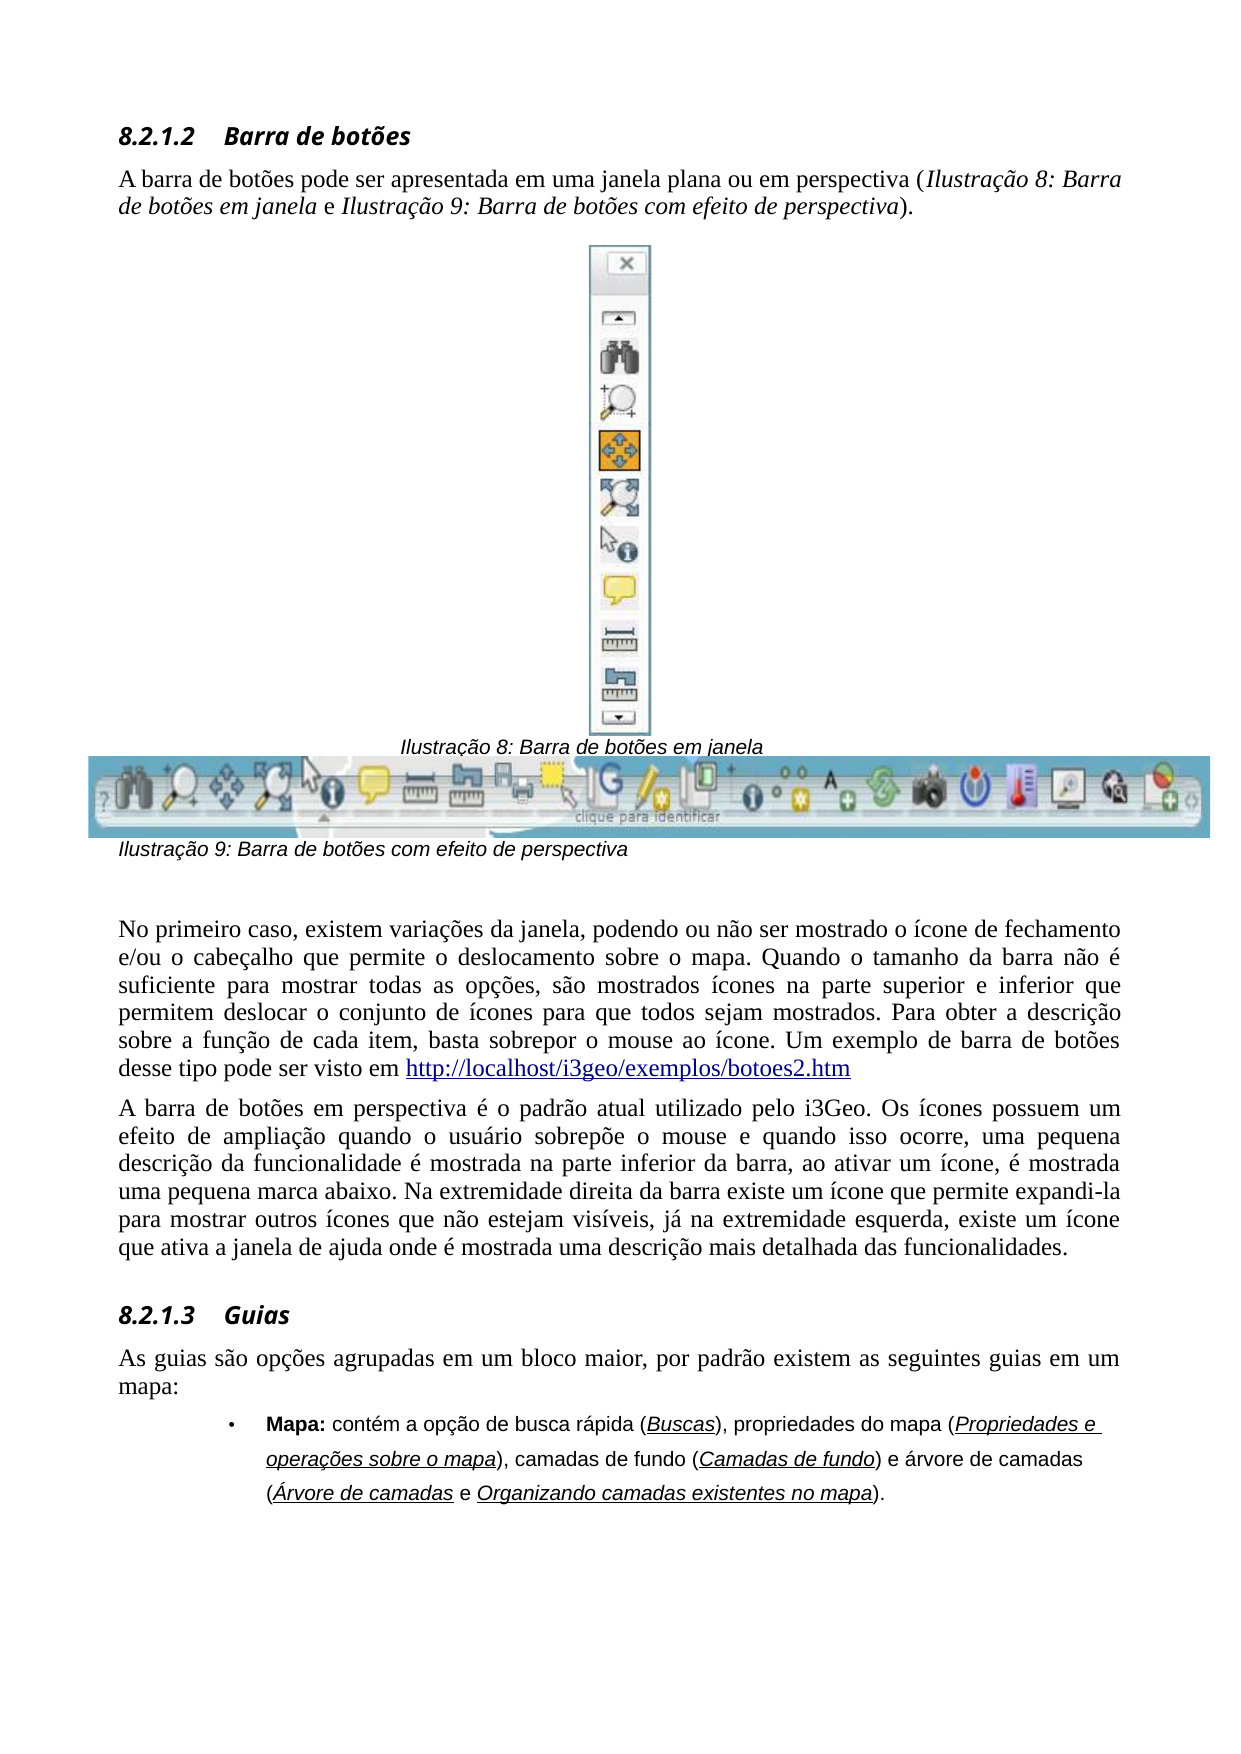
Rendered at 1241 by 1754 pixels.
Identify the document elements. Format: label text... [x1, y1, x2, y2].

text No primeiro caso, existem variações da janela, podendo ou não ser mostrado o ícone de fechamento e/ou o cabeçalho que permite o deslocamento sobre o mapa. Quando o tamanho da barra não é suficiente para mostrar todas as opções, são mostrados ícones na parte superior e inferior que permitem deslocar o conjunto de ícones para que todos sejam mostrados. Para obter a descrição sobre a função de cada item, basta sobrepor o mouse ao ícone. Um exemplo de barra de botões desse tipo pode ser visto em http://localhost/i3geo/exemplos/botoes2.htm [118, 915, 1122, 1082]
text A barra de botões em perspectiva é o padrão atual utilizado pelo i3Geo. Os ícones possuem um efeito de ampliação quando o usuário sobrepõe o mouse e quando isso ocorre, uma pequena descrição da funcionalidade é mostrada na parte inferior da barra, ao ativar um ícone, é mostrada uma pequena marca abaixo. Na extremidade direita da barra existe um ícone que permite expandi-la para mostrar outros ícones que não estejam visíveis, já na extremidade esquerda, existe um ícone que ativa a janela de ajuda onde é mostrada uma descrição mais detalhada das funcionalidades. [118, 1094, 1122, 1260]
text As guias são opções agrupadas em um bloco maior, por padrão existem as seguintes guias em um mapa: [118, 1344, 1122, 1400]
text Ilustração 8: Barra de botões em janela [400, 245, 840, 756]
text Ilustração 9: Barra de botões com efeito de perspectiva [118, 838, 1122, 861]
subtitle Guias [118, 1298, 1122, 1332]
picture [588, 245, 652, 736]
subtitle Barra de botões [118, 118, 1122, 152]
text A barra de botões pode ser apresentada em uma janela plana ou em perspectiva (Ilustração 8: Barra de botões em janela e Ilustração 9: Barra de botões com efeito de perspectiva). [118, 165, 1122, 220]
list Mapa: contém a opção de busca rápida (Buscas), propriedades do mapa (Propriedades e operações sobre o mapa), camadas de fundo (Camadas de fundo) e árvore de camadas (Árvore de camadas e Organizando camadas existentes no mapa). [228, 1412, 1122, 1505]
picture [88, 756, 1211, 838]
